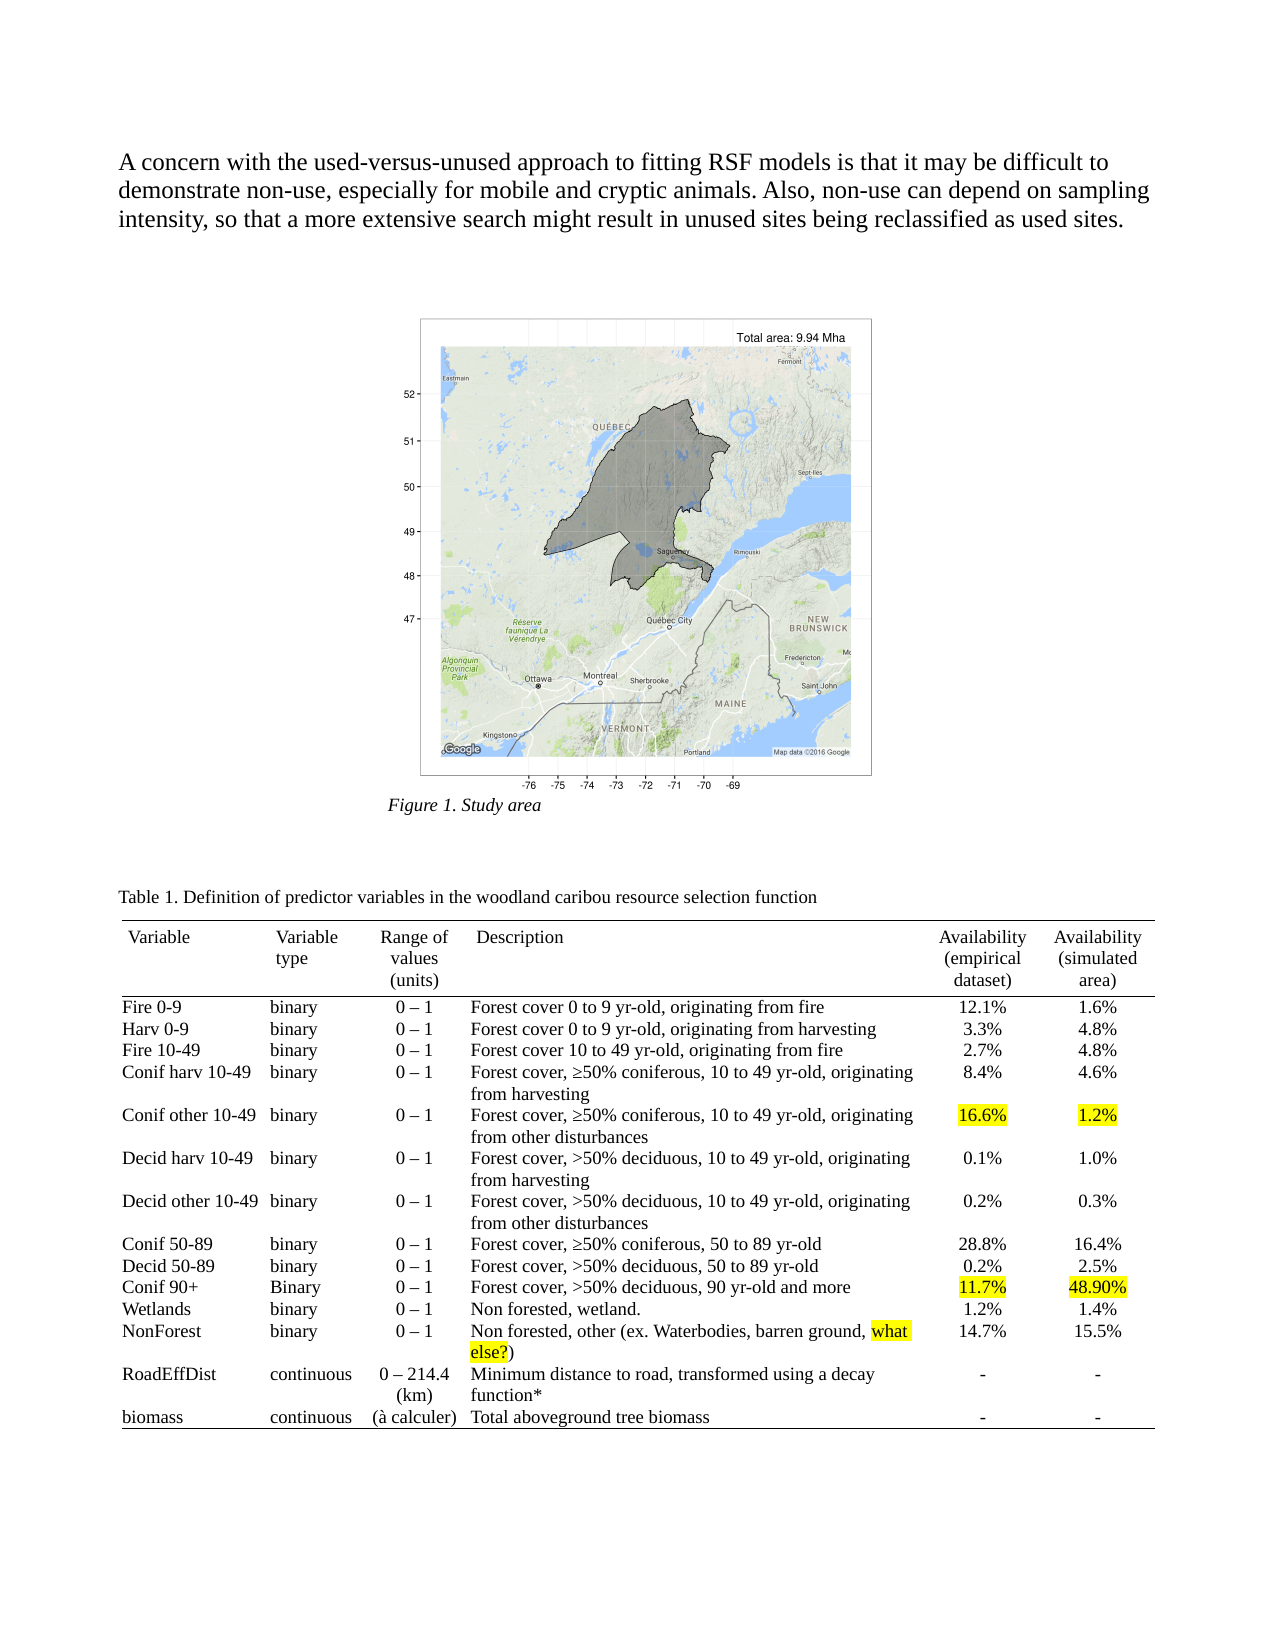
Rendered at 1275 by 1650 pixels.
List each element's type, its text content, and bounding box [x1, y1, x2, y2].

table_cell (à calculer) [358, 1406, 470, 1427]
table_cell binary [270, 997, 358, 1018]
table_cell 1.0% [1040, 1147, 1155, 1190]
table_cell 16.4% [1040, 1233, 1155, 1255]
table_cell binary [270, 1255, 358, 1276]
table_cell binary [270, 1190, 358, 1233]
table_cell continuous [270, 1406, 358, 1427]
table_cell Forest cover, >50% deciduous, 90 yr-old and more [470, 1276, 925, 1298]
table_cell 1.2% [1040, 1104, 1155, 1147]
picture [387, 315, 888, 795]
table_cell 0 – 214.4 (km) [358, 1363, 470, 1406]
table_cell Conif 50-89 [122, 1233, 270, 1255]
table_cell 0 – 1 [358, 1039, 470, 1061]
table_cell Forest cover 10 to 49 yr-old, originating from fire [470, 1039, 925, 1061]
text Figure 1. Study area [388, 795, 887, 815]
table_cell Conif other 10-49 [122, 1104, 270, 1147]
table_cell Forest cover, ≥50% coniferous, 50 to 89 yr-old [470, 1233, 925, 1255]
table_cell Forest cover, >50% deciduous, 10 to 49 yr-old, originating from other disturbances [470, 1190, 925, 1233]
text A concern with the used-versus-unused approach to fitting RSF models is that it may be difficult to demonstrate non-use, especially for mobile and cryptic animals. Also, non-use can depend on sampling intensity, so that a more extensive search might result in unused sites being reclassified as used sites. [118, 147, 1157, 233]
table_cell binary [270, 1104, 358, 1147]
table_cell Forest cover 0 to 9 yr-old, originating from harvesting [470, 1018, 925, 1039]
table_cell NonForest [122, 1320, 270, 1363]
table_cell 0 – 1 [358, 1104, 470, 1147]
table_cell binary [270, 1061, 358, 1104]
table_cell 2.5% [1040, 1255, 1155, 1276]
table_cell 0 – 1 [358, 1298, 470, 1319]
table_cell 0.1% [925, 1147, 1040, 1190]
table_cell 0 – 1 [358, 1320, 470, 1363]
table_cell Minimum distance to road, transformed using a decay function* [470, 1363, 925, 1406]
table_cell Non forested, wetland. [470, 1298, 925, 1319]
table_cell Conif harv 10-49 [122, 1061, 270, 1104]
table_cell 0.2% [925, 1190, 1040, 1233]
table_cell binary [270, 1018, 358, 1039]
table_cell 0 – 1 [358, 1018, 470, 1039]
table_cell 16.6% [925, 1104, 1040, 1147]
table_header Availability (simulated area) [1040, 921, 1155, 996]
table_cell - [925, 1363, 1040, 1406]
table_header Variable type [270, 921, 358, 996]
table_header Description [470, 921, 925, 996]
table_cell binary [270, 1233, 358, 1255]
table_cell 12.1% [925, 997, 1040, 1018]
table_cell 4.8% [1040, 1018, 1155, 1039]
table_cell 4.6% [1040, 1061, 1155, 1104]
table_cell - [1040, 1363, 1155, 1406]
table_cell biomass [122, 1406, 270, 1427]
table_header Range of values (units) [358, 921, 470, 996]
table_cell Fire 0-9 [122, 997, 270, 1018]
table_cell Forest cover, ≥50% coniferous, 10 to 49 yr-old, originating from harvesting [470, 1061, 925, 1104]
table_cell 0.3% [1040, 1190, 1155, 1233]
table_cell Binary [270, 1276, 358, 1298]
table_cell Harv 0-9 [122, 1018, 270, 1039]
table_cell 11.7% [925, 1276, 1040, 1298]
table_cell Fire 10-49 [122, 1039, 270, 1061]
table_cell 0 – 1 [358, 997, 470, 1018]
text Table 1. Definition of predictor variables in the woodland caribou resource selection function [118, 886, 1157, 907]
table_cell 2.7% [925, 1039, 1040, 1061]
table_cell Forest cover, ≥50% coniferous, 10 to 49 yr-old, originating from other disturbances [470, 1104, 925, 1147]
table_cell Forest cover, >50% deciduous, 10 to 49 yr-old, originating from harvesting [470, 1147, 925, 1190]
table_cell Decid harv 10-49 [122, 1147, 270, 1190]
table_cell 1.6% [1040, 997, 1155, 1018]
table_cell 1.2% [925, 1298, 1040, 1319]
table_cell Forest cover 0 to 9 yr-old, originating from fire [470, 997, 925, 1018]
table_cell 4.8% [1040, 1039, 1155, 1061]
table_cell 8.4% [925, 1061, 1040, 1104]
table_cell binary [270, 1320, 358, 1363]
table_cell 48.90% [1040, 1276, 1155, 1298]
table_header Availability (empirical dataset) [925, 921, 1040, 996]
table_cell Non forested, other (ex. Waterbodies, barren ground, what else?) [470, 1320, 925, 1363]
table_cell 14.7% [925, 1320, 1040, 1363]
table_cell RoadEffDist [122, 1363, 270, 1406]
table_cell 0 – 1 [358, 1255, 470, 1276]
table_cell continuous [270, 1363, 358, 1406]
table_cell - [1040, 1406, 1155, 1427]
table_cell 28.8% [925, 1233, 1040, 1255]
table_header Variable [122, 921, 270, 996]
table_cell 0 – 1 [358, 1061, 470, 1104]
table_cell Decid 50-89 [122, 1255, 270, 1276]
table_cell Forest cover, >50% deciduous, 50 to 89 yr-old [470, 1255, 925, 1276]
table_cell 3.3% [925, 1018, 1040, 1039]
table_cell Total aboveground tree biomass [470, 1406, 925, 1427]
table_cell - [925, 1406, 1040, 1427]
table_cell 0.2% [925, 1255, 1040, 1276]
table_cell binary [270, 1298, 358, 1319]
table_cell 0 – 1 [358, 1233, 470, 1255]
table_cell 0 – 1 [358, 1276, 470, 1298]
table_cell Decid other 10-49 [122, 1190, 270, 1233]
table_cell 0 – 1 [358, 1190, 470, 1233]
table_cell binary [270, 1039, 358, 1061]
table_cell 0 – 1 [358, 1147, 470, 1190]
table_cell binary [270, 1147, 358, 1190]
table_cell Conif 90+ [122, 1276, 270, 1298]
table_cell Wetlands [122, 1298, 270, 1319]
table_cell 1.4% [1040, 1298, 1155, 1319]
table_cell 15.5% [1040, 1320, 1155, 1363]
